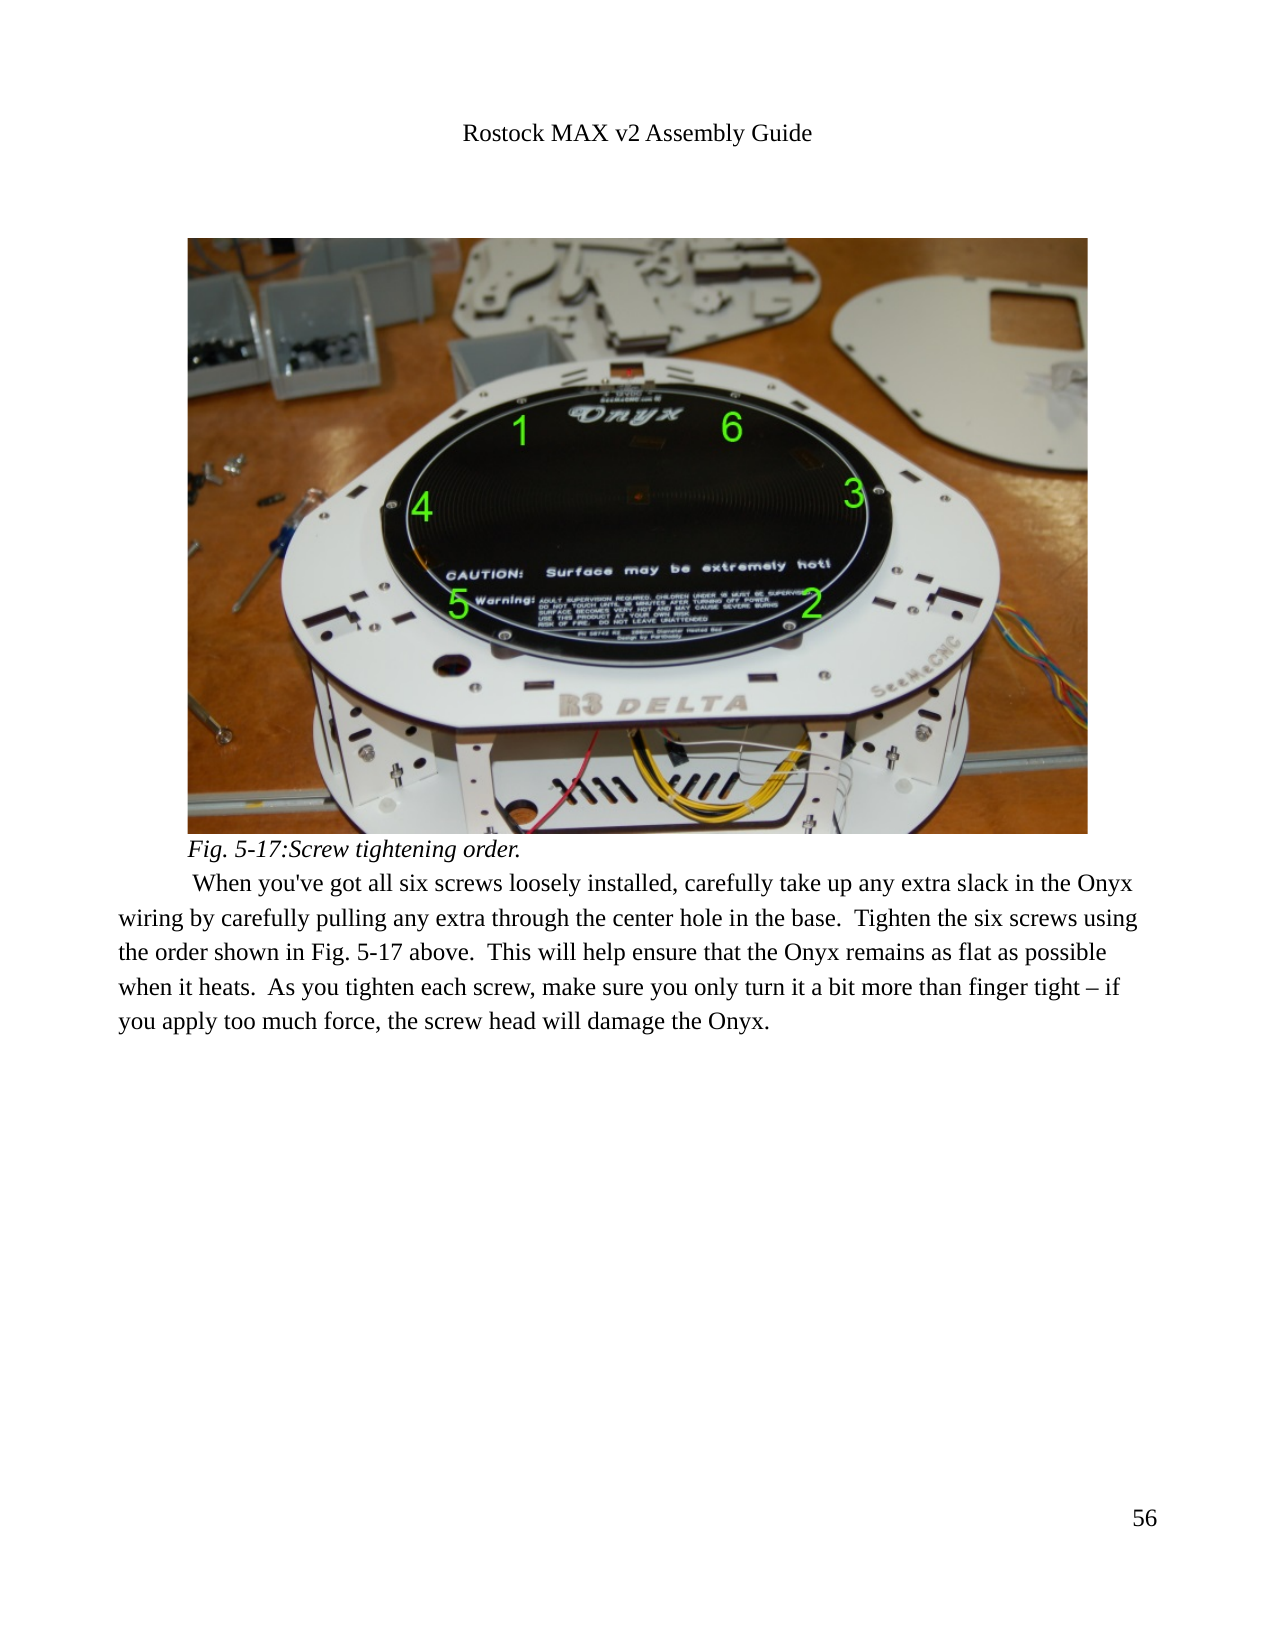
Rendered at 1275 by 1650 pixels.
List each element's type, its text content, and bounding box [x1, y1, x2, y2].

text Fig. 5-17:Screw tightening order. [187, 834, 1087, 863]
picture [187, 238, 1088, 834]
text When you've got all six screws loosely installed, carefully take up any extra slack in the Onyx wiring by carefully pulling any extra through the center hole in the base. Tighten the six screws using the order shown in Fig. 5-17 above. This will help ensure that the Onyx remains as flat as possible when it heats. As you tighten each screw, make sure you only turn it a bit more than finger tight – if you apply too much force, the screw head will damage the Onyx. [118, 226, 1157, 1035]
